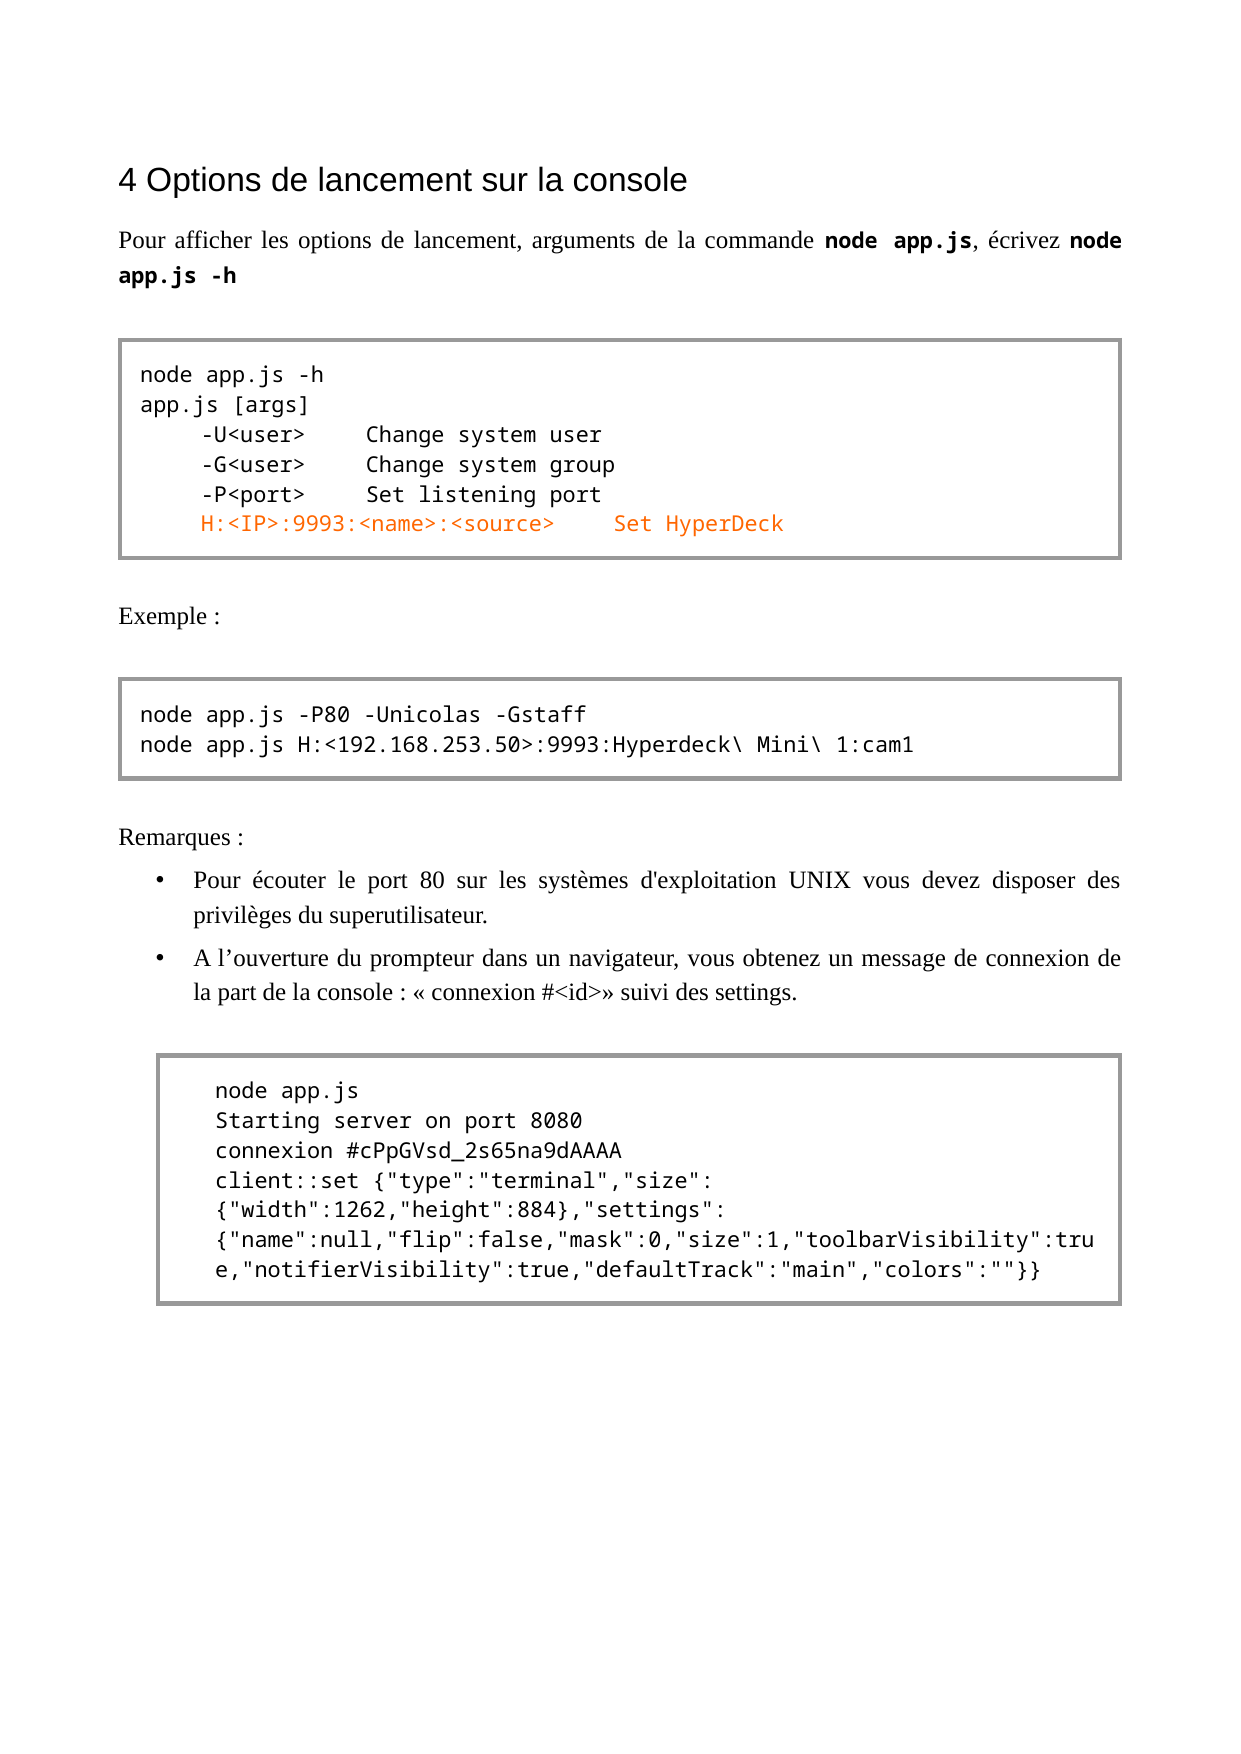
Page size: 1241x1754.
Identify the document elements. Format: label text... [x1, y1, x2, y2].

list node app.js Starting server on port 8080 connexion #cPpGVsd_2s65na9dAAAA client::set {"type":"terminal","size":{"width":1262,"height":884},"settings":{"name":null,"flip":false,"mask":0,"size":1,"toolbarVisibility":true,"notifierVisibility":true,"defaultTrack":"main","colors":""}} [160, 1058, 1118, 1301]
subtitle 4 Options de lancement sur la console [118, 159, 1122, 198]
list A l’ouverture du prompteur dans un navigateur, vous obtenez un message de connexion de la part de la console : « connexion #<id>» suivi des settings. [156, 943, 1122, 1006]
text Exemple : [118, 601, 1122, 630]
text node app.js -h app.js [args] -U<user> Change system user -G<user> Change system group -P<port> Set listening port H:<IP>:9993:<name>:<source> Set HyperDeck [122, 342, 1118, 556]
text Remarques : [118, 822, 1122, 851]
list Pour écouter le port 80 sur les systèmes d'exploitation UNIX vous devez disposer des privilèges du superutilisateur. [156, 865, 1122, 928]
text Pour afficher les options de lancement, arguments de la commande node app.js, écrivez node app.js -h [118, 225, 1122, 290]
text node app.js -P80 -Unicolas -Gstaff node app.js H:<192.168.253.50>:9993:Hyperdeck\ Mini\ 1:cam1 [122, 681, 1118, 776]
